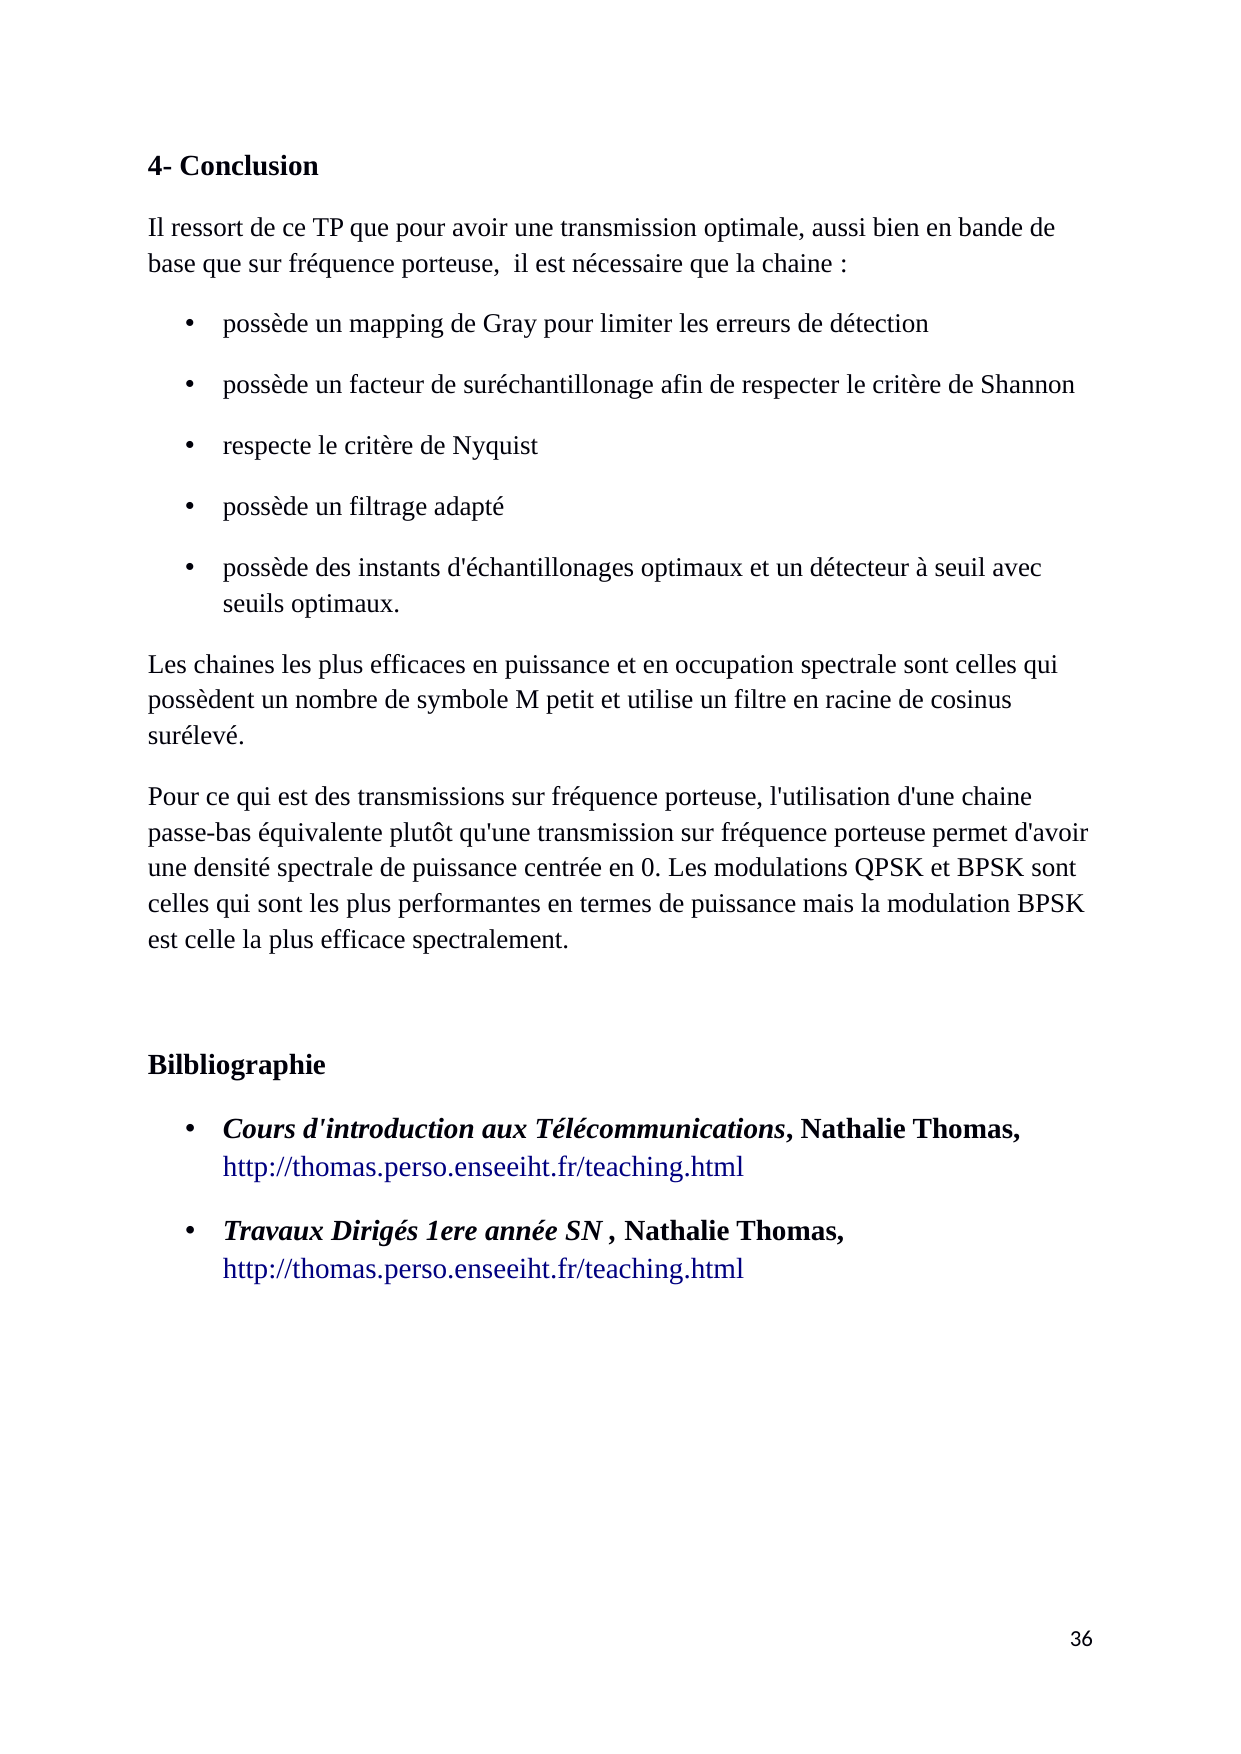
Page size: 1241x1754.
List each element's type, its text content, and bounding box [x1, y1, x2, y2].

title respecte le critère de Nyquist [185, 429, 1093, 461]
title possède un filtrage adapté [185, 490, 1093, 522]
title possède des instants d'échantillonages optimaux et un détecteur à seuil avec seuils optimaux. [185, 551, 1093, 618]
title possède un facteur de suréchantillonage afin de respecter le critère de Shannon [185, 368, 1093, 400]
title Pour ce qui est des transmissions sur fréquence porteuse, l'utilisation d'une chaine passe-bas équivalente plutôt qu'une transmission sur fréquence porteuse permet d'avoir une densité spectrale de puissance centrée en 0. Les modulations QPSK et BPSK sont celles qui sont les plus performantes en termes de puissance mais la modulation BPSK est celle la plus efficace spectralement. [148, 780, 1093, 954]
title Il ressort de ce TP que pour avoir une transmission optimale, aussi bien en bande de base que sur fréquence porteuse, il est nécessaire que la chaine : [148, 211, 1093, 278]
title Cours d'introduction aux Télécommunications, Nathalie Thomas, http://thomas.perso.enseeiht.fr/teaching.html [185, 1111, 1093, 1183]
title possède un mapping de Gray pour limiter les erreurs de détection [185, 308, 1093, 339]
title Les chaines les plus efficaces en puissance et en occupation spectrale sont celles qui possèdent un nombre de symbole M petit et utilise un filtre en racine de cosinus surélevé. [148, 648, 1093, 751]
title Travaux Dirigés 1ere année SN , Nathalie Thomas, http://thomas.perso.enseeiht.fr/teaching.html [185, 1213, 1093, 1285]
title Bilbliographie [148, 1047, 1093, 1081]
title 4- Conclusion [148, 148, 1093, 181]
